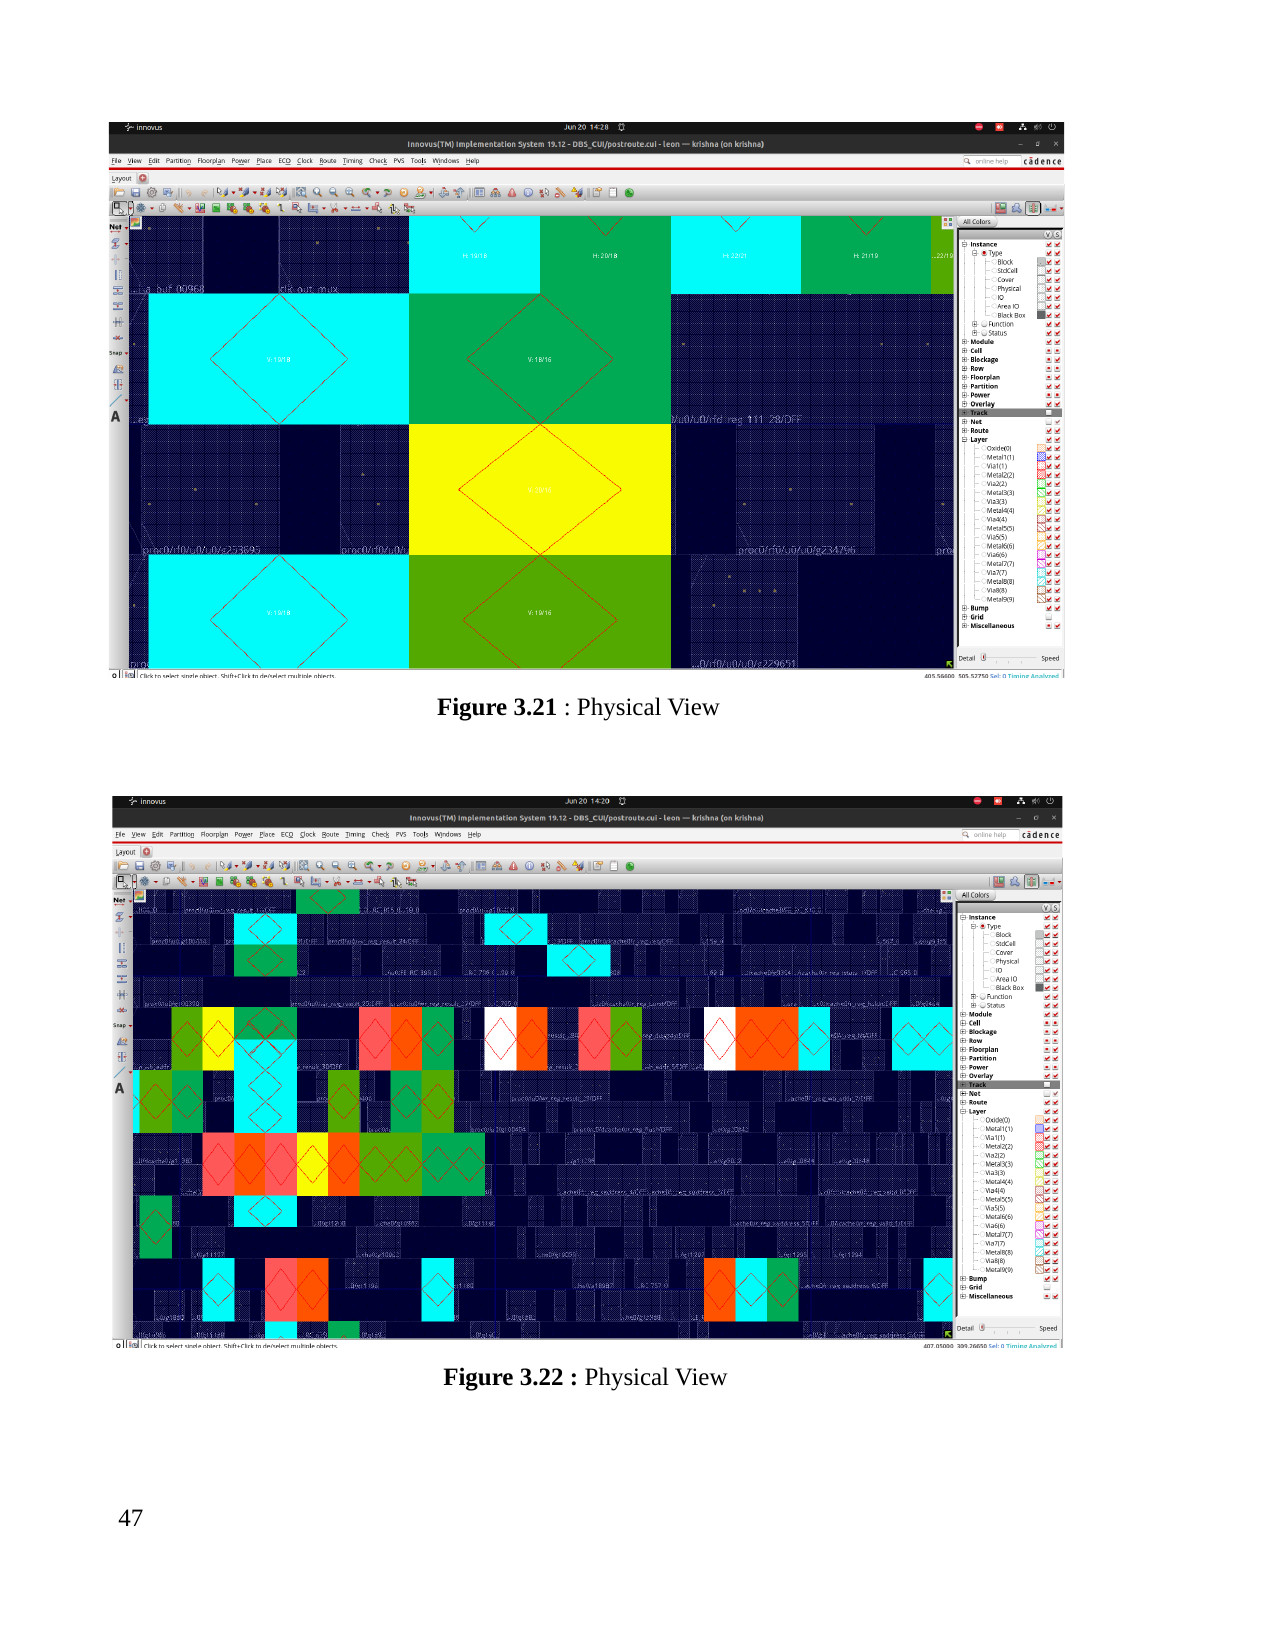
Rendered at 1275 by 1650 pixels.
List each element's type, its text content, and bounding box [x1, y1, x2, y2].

picture [112, 796, 1063, 1348]
picture [108, 122, 1065, 678]
text Figure 3.21 : Physical View [118, 118, 1157, 720]
text Figure 3.22 : Physical View [118, 778, 1157, 1391]
